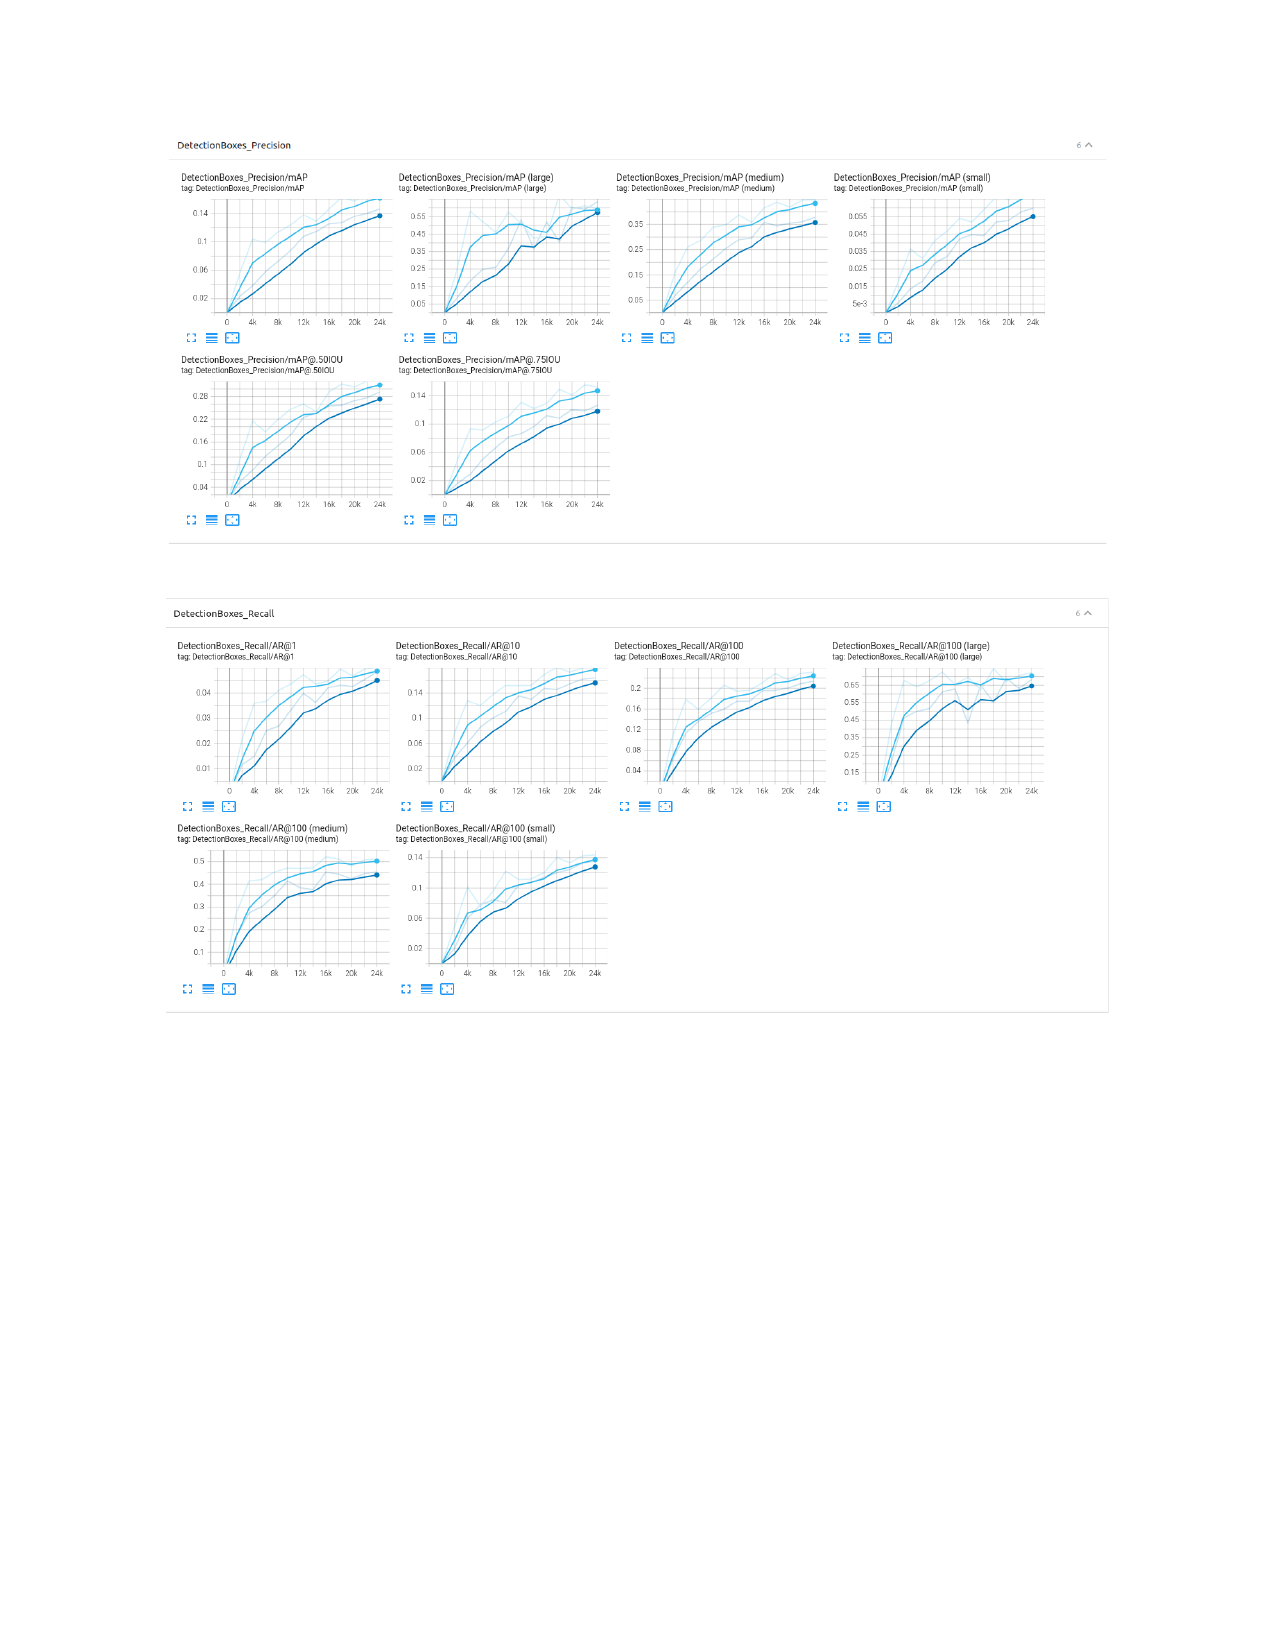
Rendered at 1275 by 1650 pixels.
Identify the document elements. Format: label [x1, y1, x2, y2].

picture [166, 598, 1109, 1013]
picture [168, 132, 1107, 544]
table_cell [118, 585, 1157, 1054]
table_cell [118, 118, 1157, 585]
